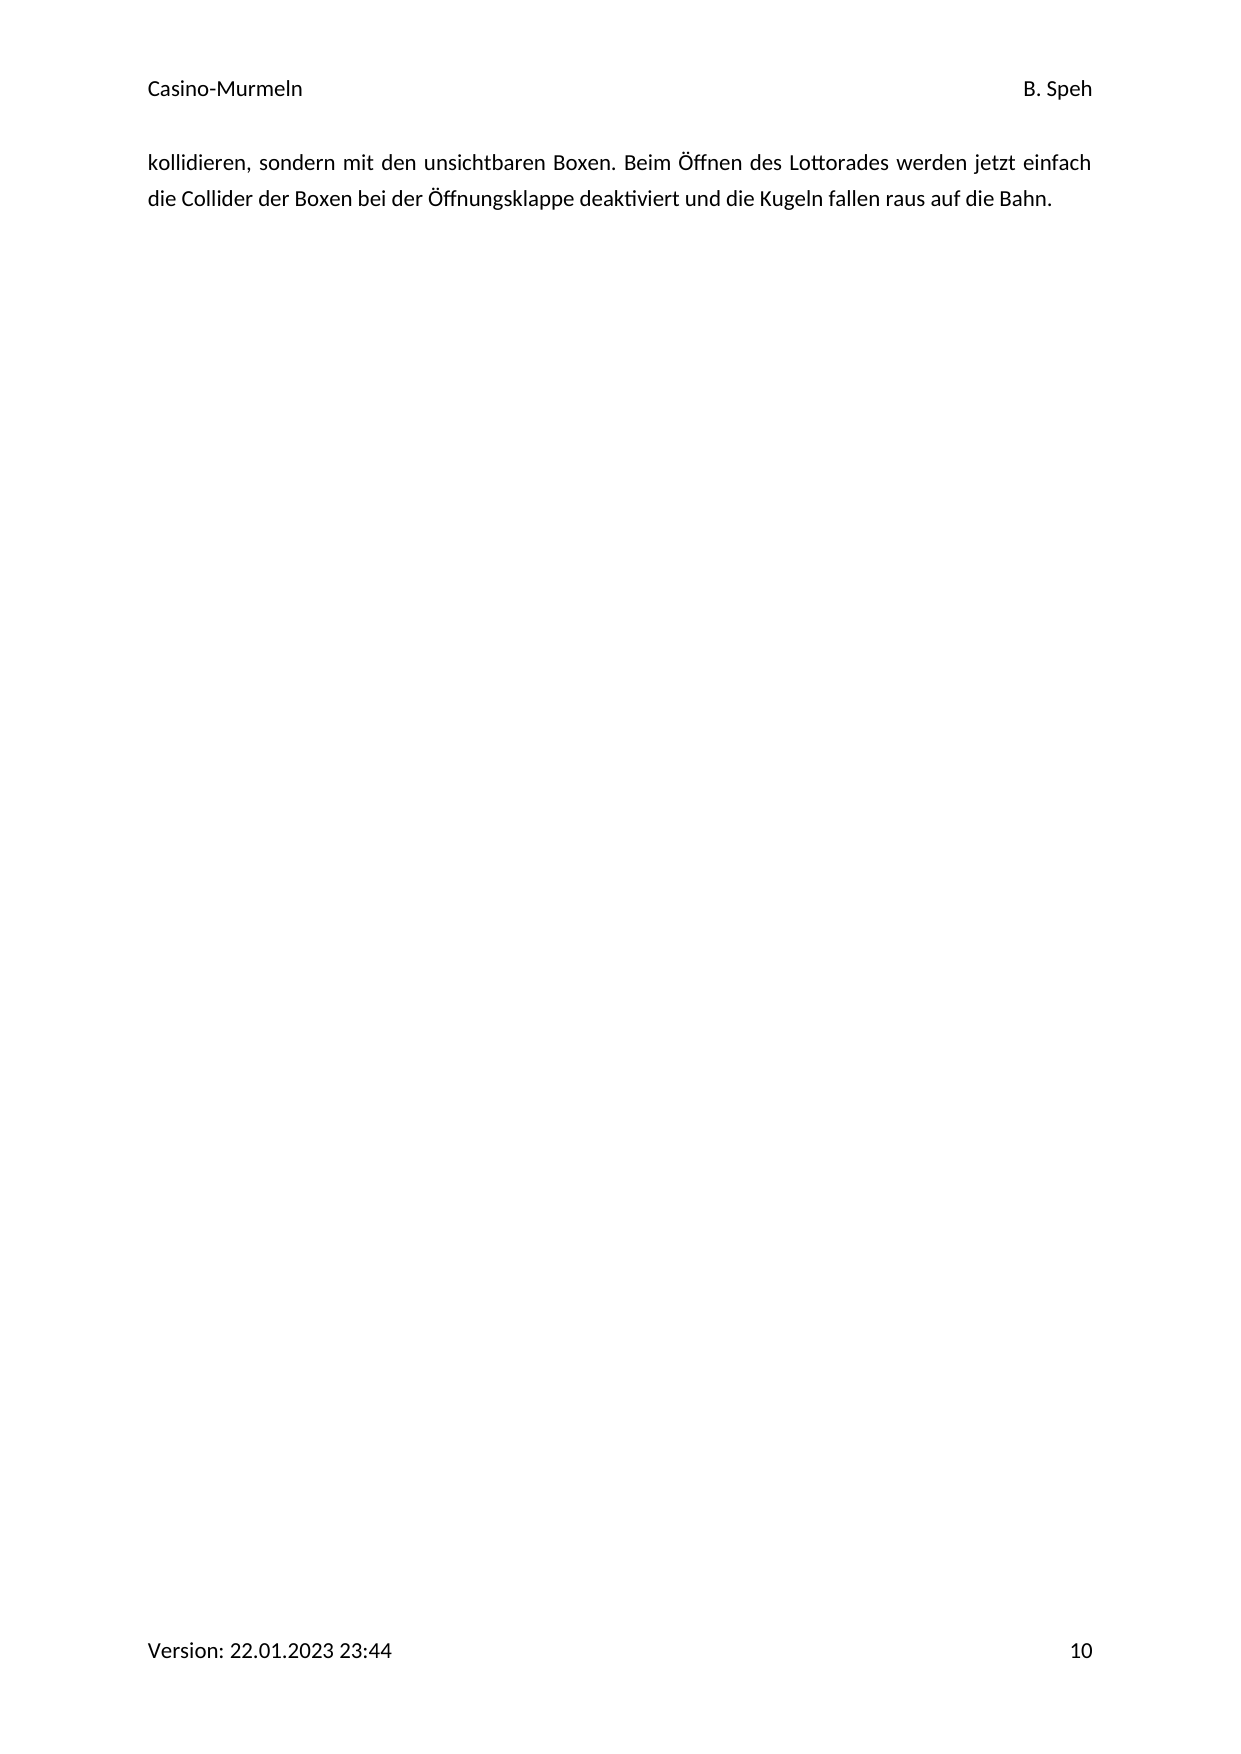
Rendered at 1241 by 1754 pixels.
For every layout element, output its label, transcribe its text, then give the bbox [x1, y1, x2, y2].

text kollidieren, sondern mit den unsichtbaren Boxen. Beim Öffnen des Lottorades werden jetzt einfach die Collider der Boxen bei der Öffnungsklappe deaktiviert und die Kugeln fallen raus auf die Bahn. [148, 148, 1093, 212]
